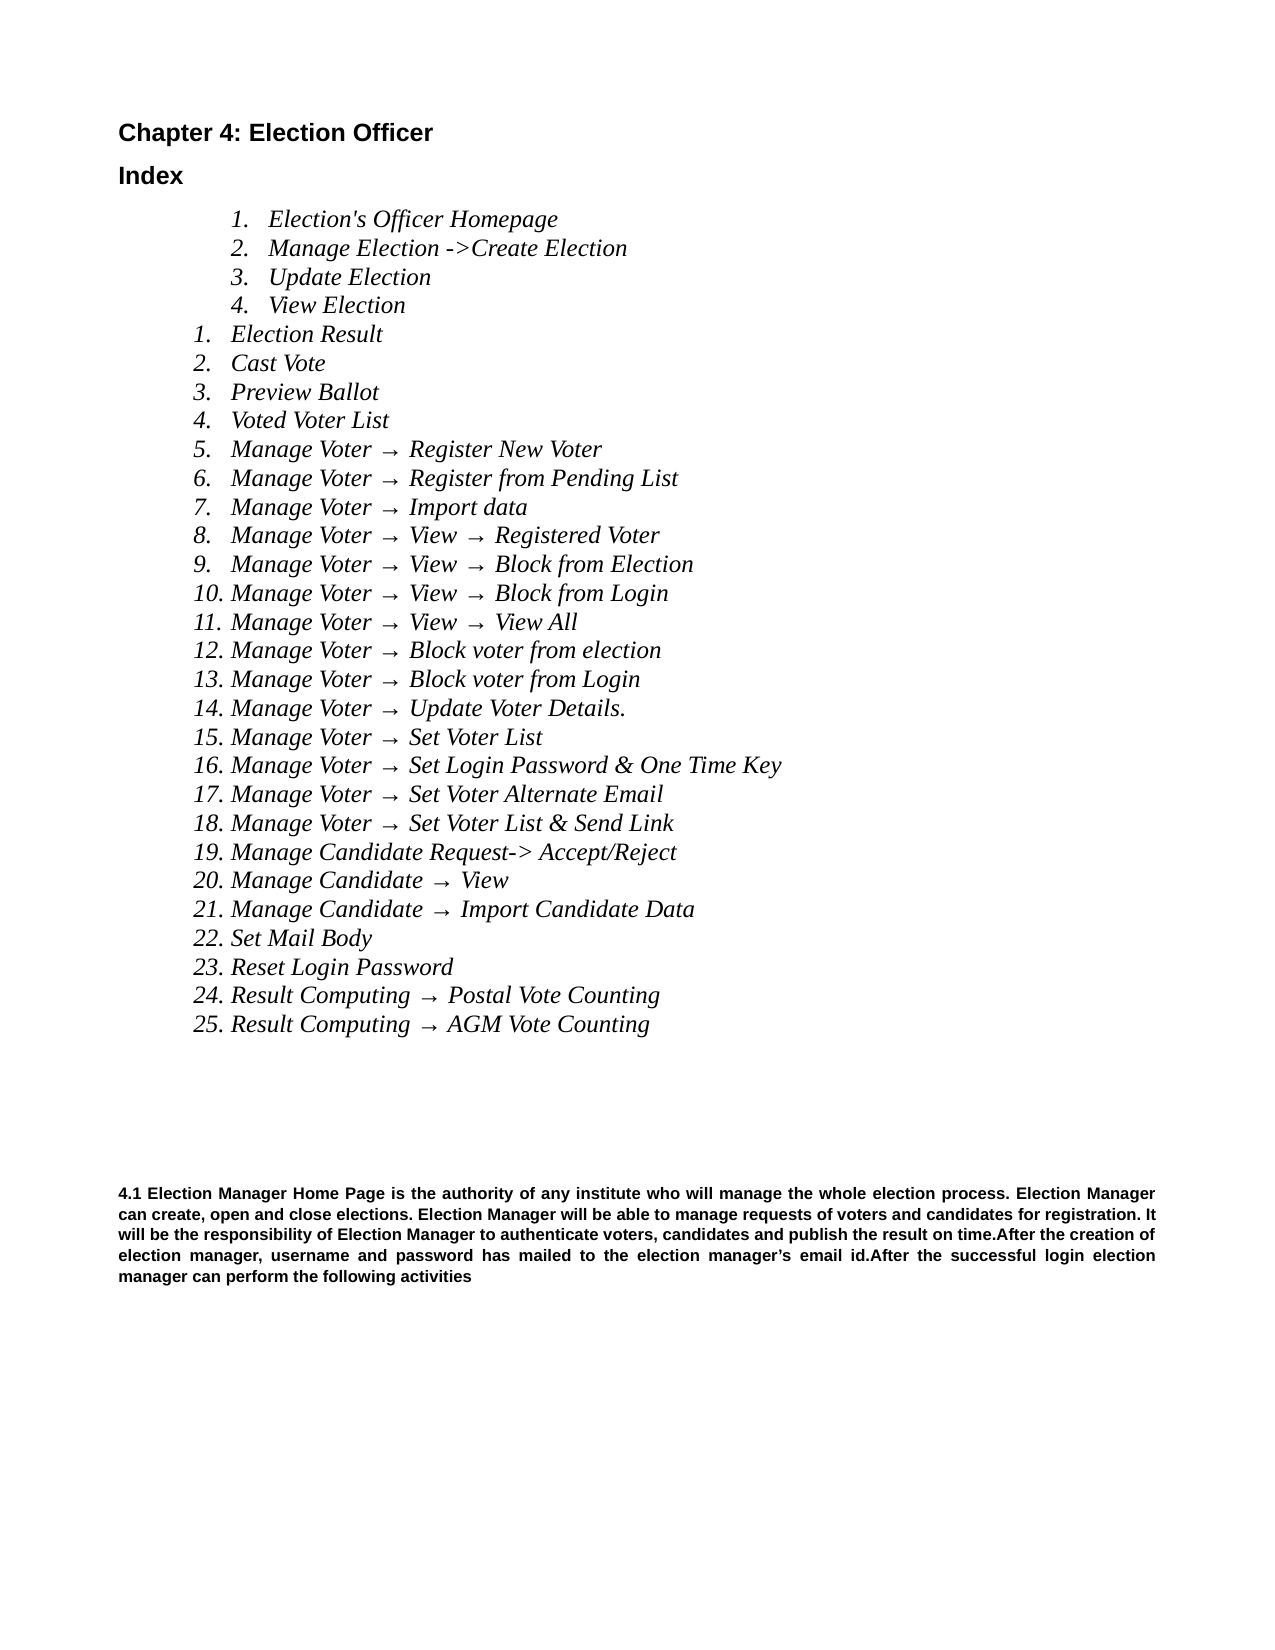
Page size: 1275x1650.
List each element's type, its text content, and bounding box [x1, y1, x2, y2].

list Result Computing → AGM Vote Counting [193, 1009, 1157, 1038]
text Index [118, 161, 1157, 190]
text 4.1 Election Manager Home Page is the authority of any institute who will manage the whole election process. Election Manager can create, open and close elections. Election Manager will be able to manage requests of voters and candidates for registration. It will be the responsibility of Election Manager to authenticate voters, candidates and publish the result on time.After the creation of election manager, username and password has mailed to the election manager’s email id.After the successful login election manager can perform the following activities [118, 1182, 1157, 1286]
list Reset Login Password [193, 952, 1157, 981]
list Manage Candidate Request-> Accept/Reject [193, 837, 1157, 866]
list Manage Voter → Block voter from Login [193, 664, 1157, 693]
list Manage Voter → Register from Pending List [193, 463, 1157, 492]
list Manage Voter → View → Block from Login [193, 578, 1157, 607]
list Manage Voter → Import data [193, 492, 1157, 521]
list Preview Ballot [193, 377, 1157, 406]
list Update Election [231, 262, 1157, 291]
list Manage Voter → Register New Voter [193, 434, 1157, 463]
list Election Result [193, 319, 1157, 348]
list Manage Election ->Create Election [231, 233, 1157, 262]
list Result Computing → Postal Vote Counting [193, 981, 1157, 1009]
list Manage Voter → Block voter from election [193, 636, 1157, 664]
list Manage Voter → Set Login Password & One Time Key [193, 751, 1157, 779]
list Voted Voter List [193, 406, 1157, 434]
list Cast Vote [193, 348, 1157, 377]
list Set Mail Body [193, 923, 1157, 952]
list Manage Candidate → View [193, 866, 1157, 894]
list Manage Voter → Set Voter List & Send Link [193, 808, 1157, 837]
list Manage Voter → View → View All [193, 607, 1157, 636]
list Manage Voter → Set Voter Alternate Email [193, 779, 1157, 808]
list Election's Officer Homepage [231, 204, 1157, 233]
list Manage Voter → View → Registered Voter [193, 521, 1157, 549]
list Manage Candidate → Import Candidate Data [193, 894, 1157, 923]
list Manage Voter → Update Voter Details. [193, 693, 1157, 722]
list Manage Voter → View → Block from Election [193, 549, 1157, 578]
list View Election [231, 291, 1157, 319]
text Chapter 4: Election Officer [118, 118, 1157, 147]
list Manage Voter → Set Voter List [193, 722, 1157, 751]
